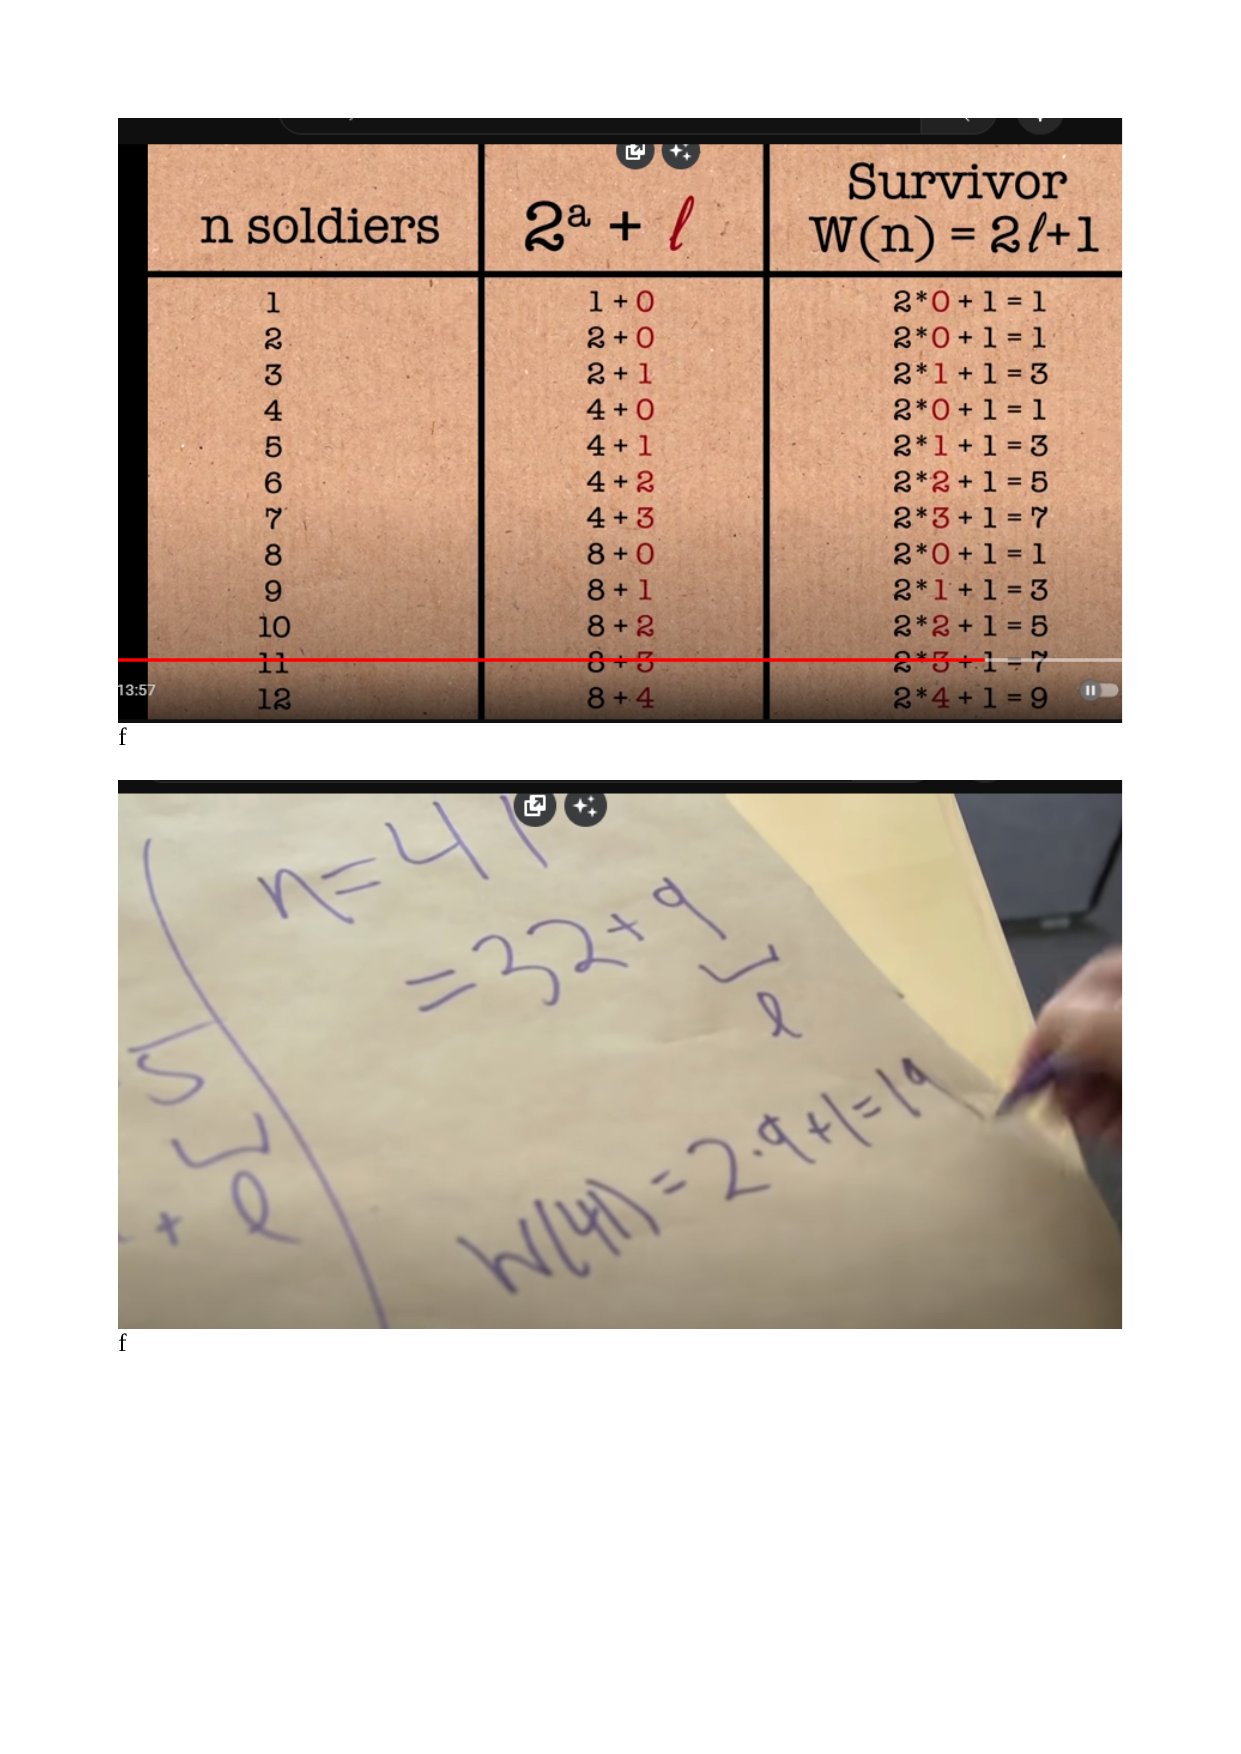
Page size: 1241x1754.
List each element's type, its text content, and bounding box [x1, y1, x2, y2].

picture [118, 118, 1123, 723]
text f [118, 1329, 1122, 1357]
picture [118, 780, 1123, 1329]
text f [118, 723, 1122, 751]
